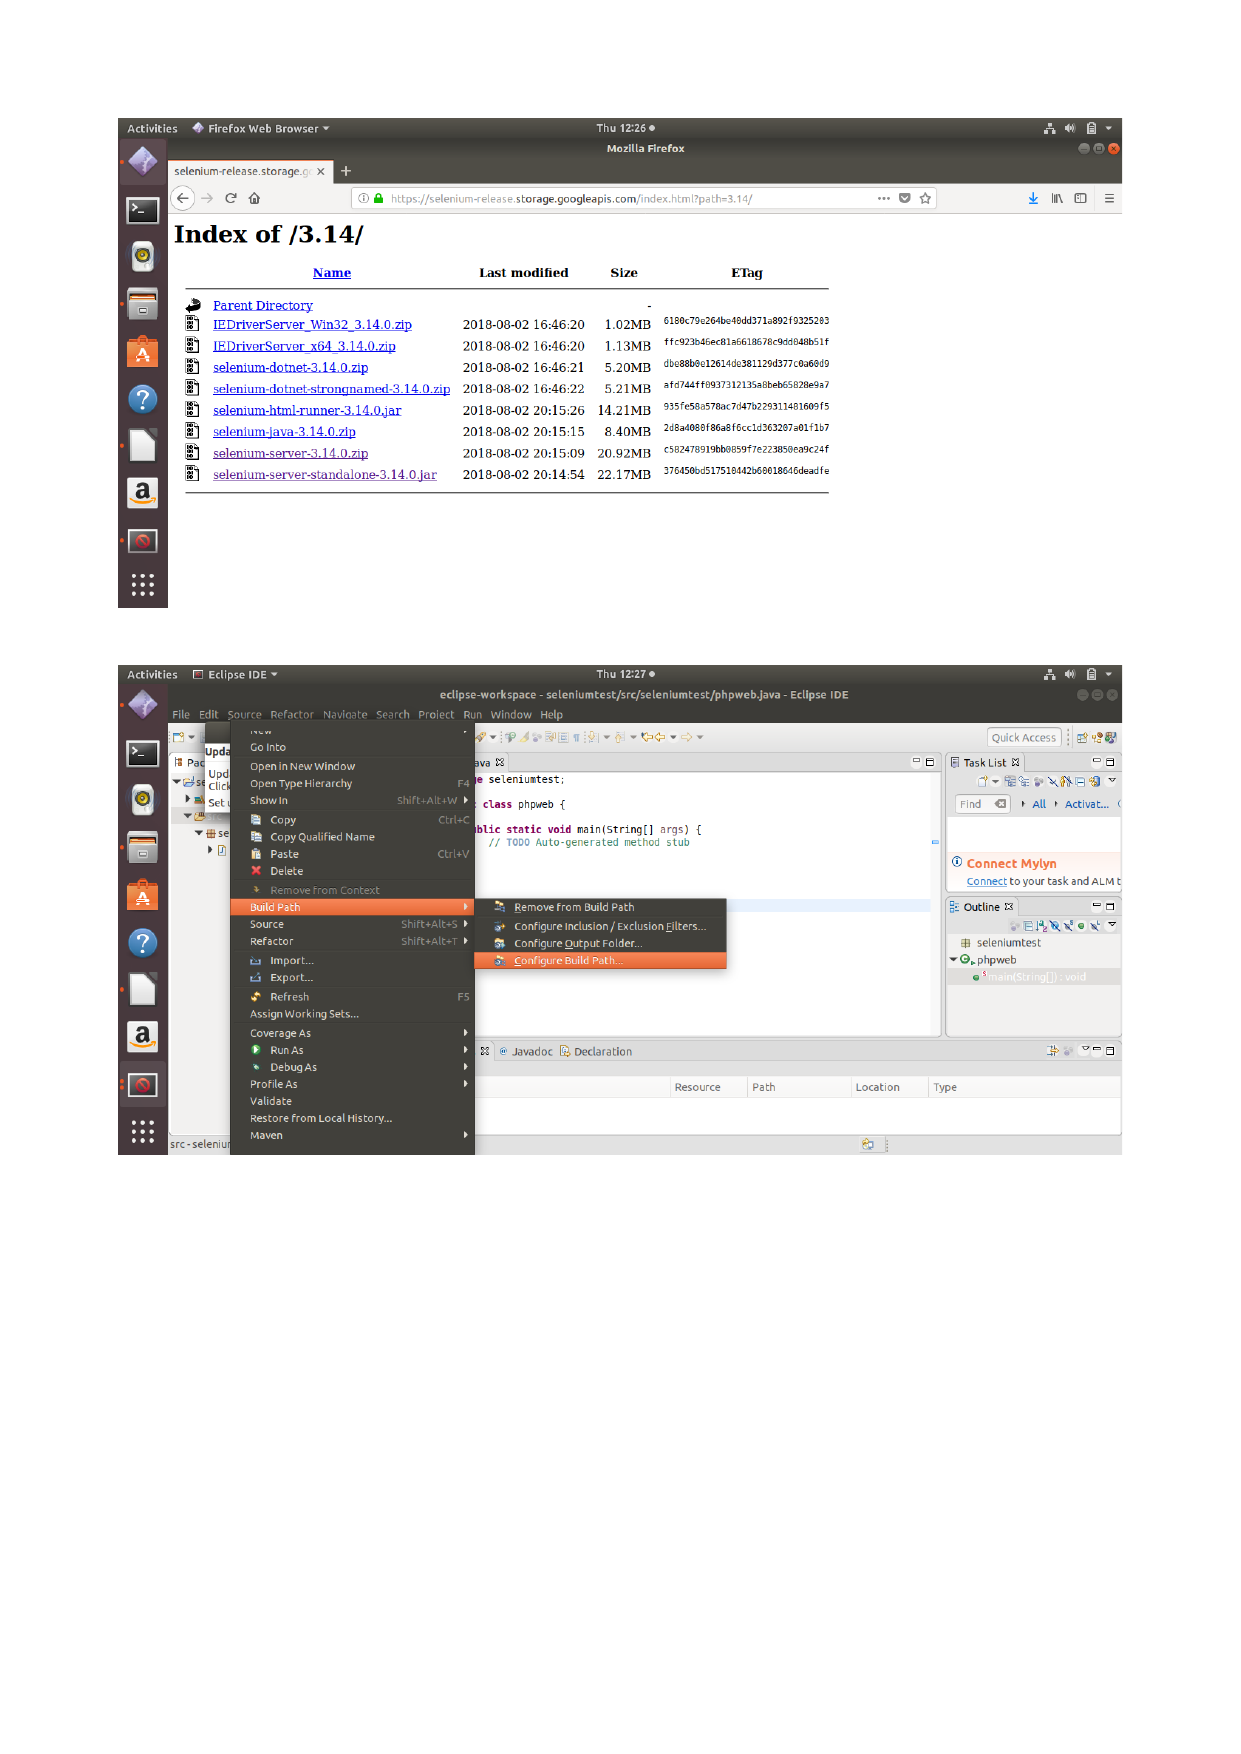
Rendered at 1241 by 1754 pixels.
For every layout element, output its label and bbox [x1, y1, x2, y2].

picture [118, 118, 1123, 608]
picture [118, 665, 1123, 1155]
